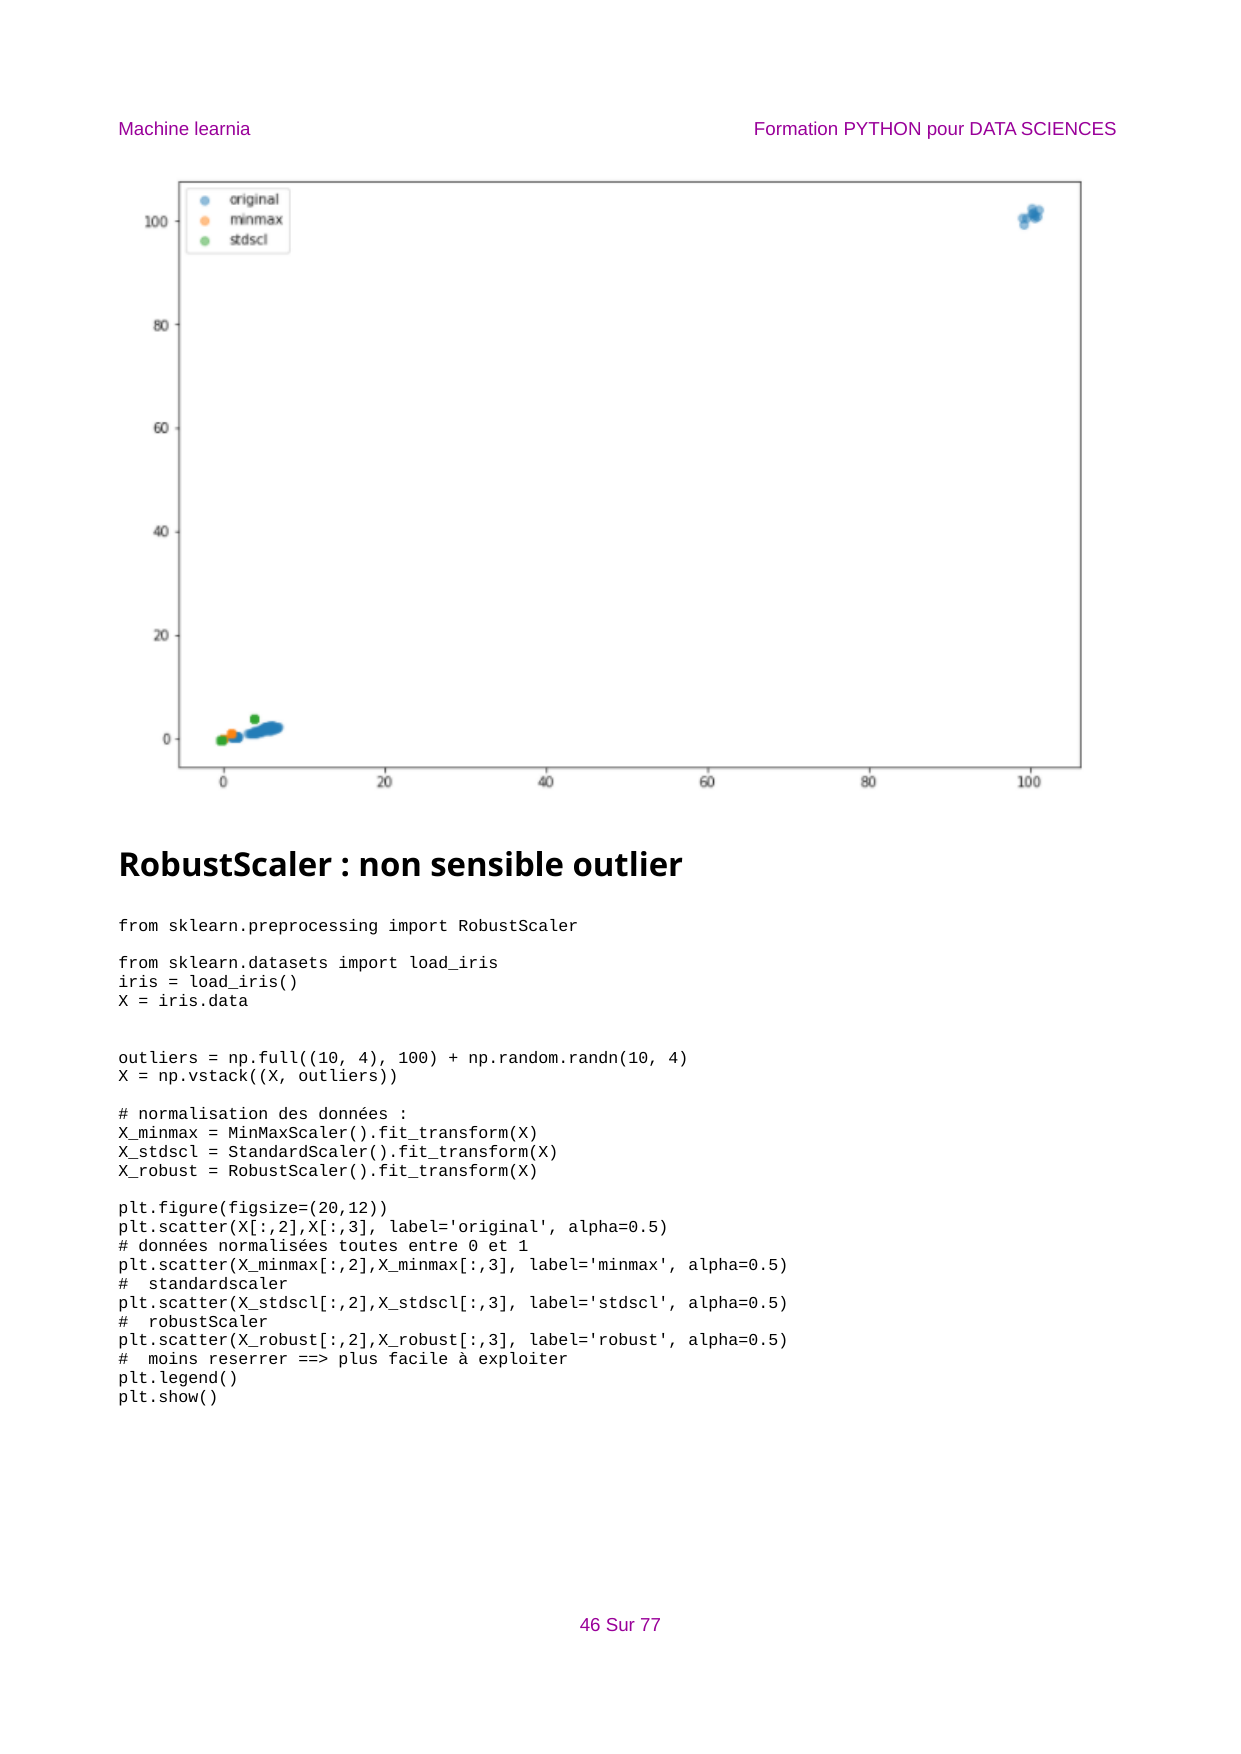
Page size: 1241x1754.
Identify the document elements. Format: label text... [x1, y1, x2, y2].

subtitle RobustScaler : non sensible outlier [118, 841, 1122, 886]
picture [144, 169, 1096, 798]
text iris = load_iris() [118, 974, 1122, 993]
text plt.legend() [118, 1370, 1122, 1388]
text plt.scatter(X[:,2],X[:,3], label='original', alpha=0.5) [118, 1219, 1122, 1238]
text plt.scatter(X_minmax[:,2],X_minmax[:,3], label='minmax', alpha=0.5) [118, 1257, 1122, 1275]
text X_stdscl = StandardScaler().fit_transform(X) [118, 1143, 1122, 1162]
text # normalisation des données : [118, 1106, 1122, 1124]
text plt.scatter(X_stdscl[:,2],X_stdscl[:,3], label='stdscl', alpha=0.5) [118, 1294, 1122, 1313]
text # robustScaler [118, 1313, 1122, 1332]
text X_minmax = MinMaxScaler().fit_transform(X) [118, 1124, 1122, 1143]
text plt.show() [118, 1388, 1122, 1407]
text outliers = np.full((10, 4), 100) + np.random.randn(10, 4) [118, 1049, 1122, 1068]
text X = np.vstack((X, outliers)) [118, 1068, 1122, 1087]
text X = iris.data [118, 993, 1122, 1011]
text # moins reserrer ==> plus facile à exploiter [118, 1351, 1122, 1370]
text # données normalisées toutes entre 0 et 1 [118, 1238, 1122, 1257]
text plt.figure(figsize=(20,12)) [118, 1200, 1122, 1219]
text plt.scatter(X_robust[:,2],X_robust[:,3], label='robust', alpha=0.5) [118, 1332, 1122, 1351]
text from sklearn.preprocessing import RobustScaler [118, 917, 1122, 936]
text from sklearn.datasets import load_iris [118, 955, 1122, 974]
text # standardscaler [118, 1275, 1122, 1294]
text X_robust = RobustScaler().fit_transform(X) [118, 1162, 1122, 1181]
